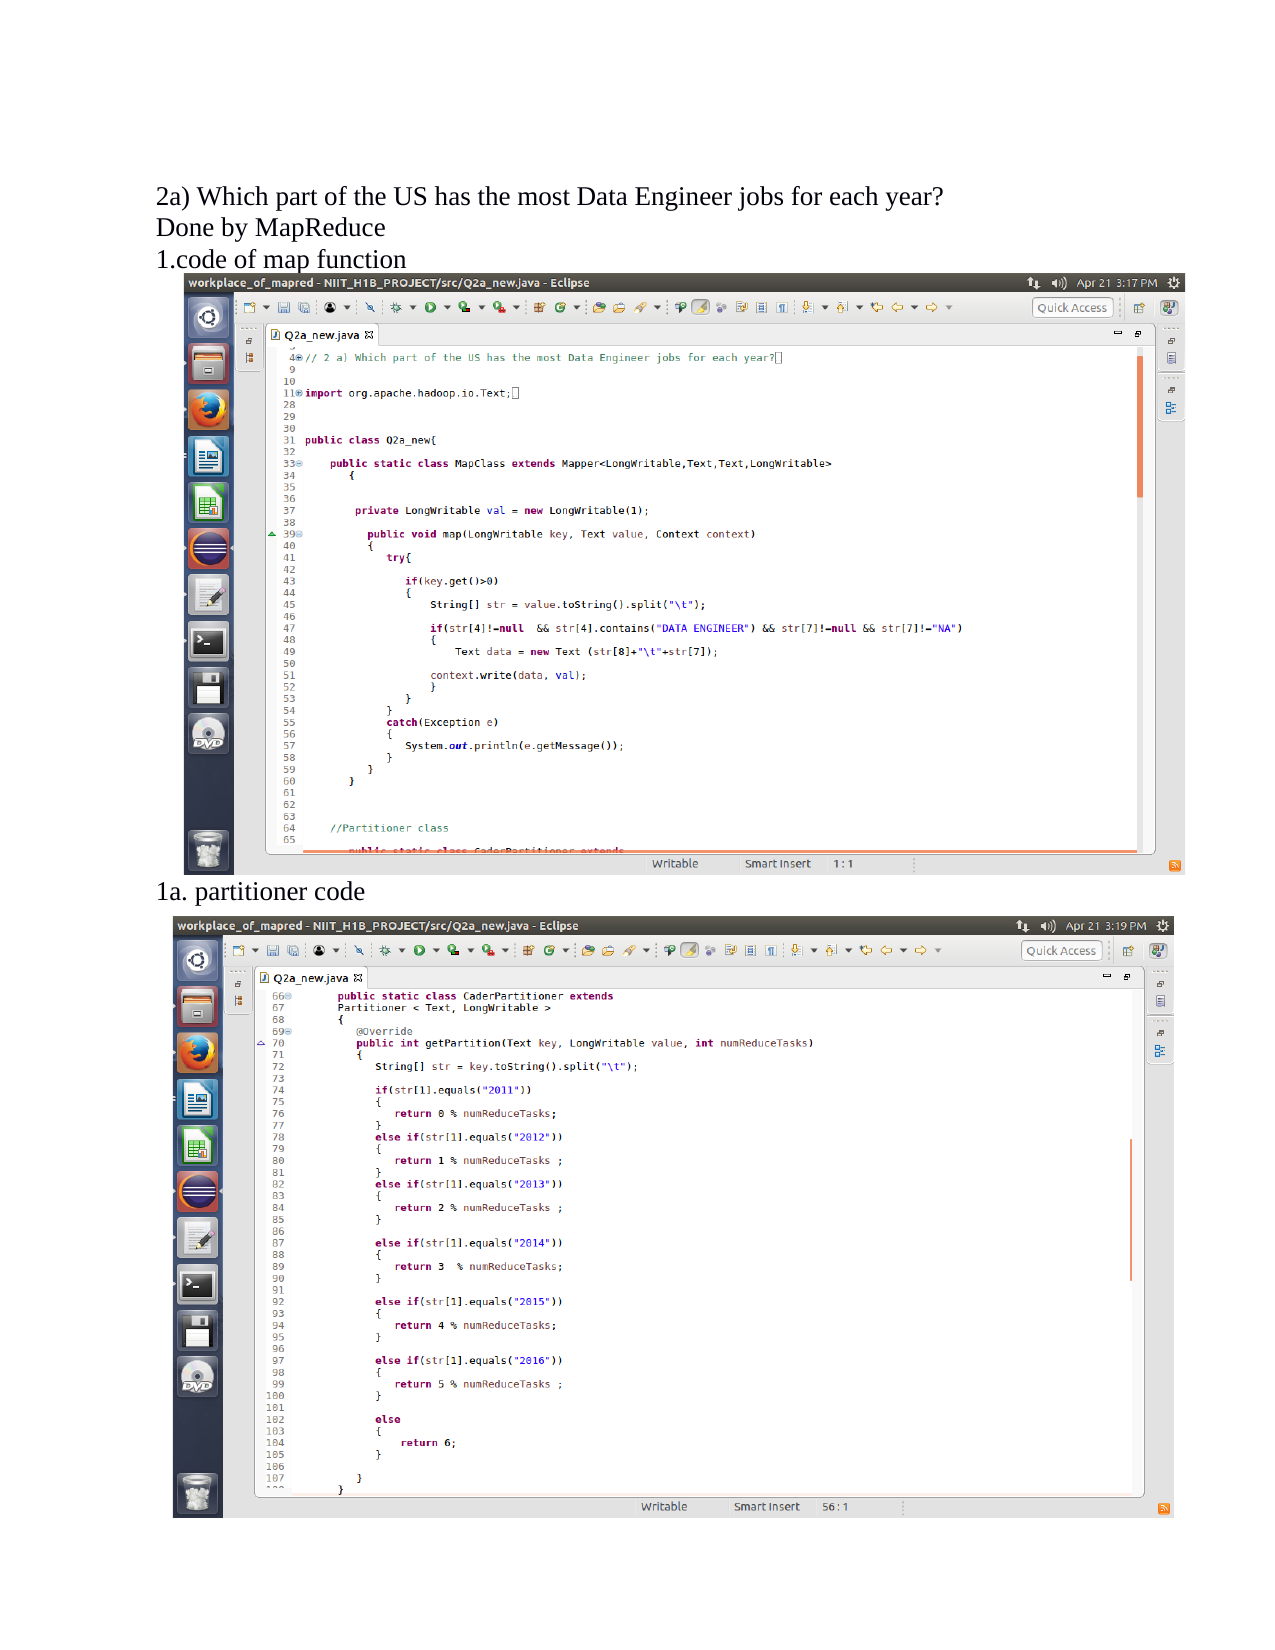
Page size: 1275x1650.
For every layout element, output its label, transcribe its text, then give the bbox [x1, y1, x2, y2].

picture [183, 273, 1186, 875]
text 1.code of map function [156, 243, 1157, 274]
text 1a. partitioner code [156, 274, 1157, 906]
picture [172, 916, 1174, 1518]
text 2a) Which part of the US has the most Data Engineer jobs for each year? [156, 180, 1157, 212]
text Done by MapReduce [156, 212, 1157, 243]
